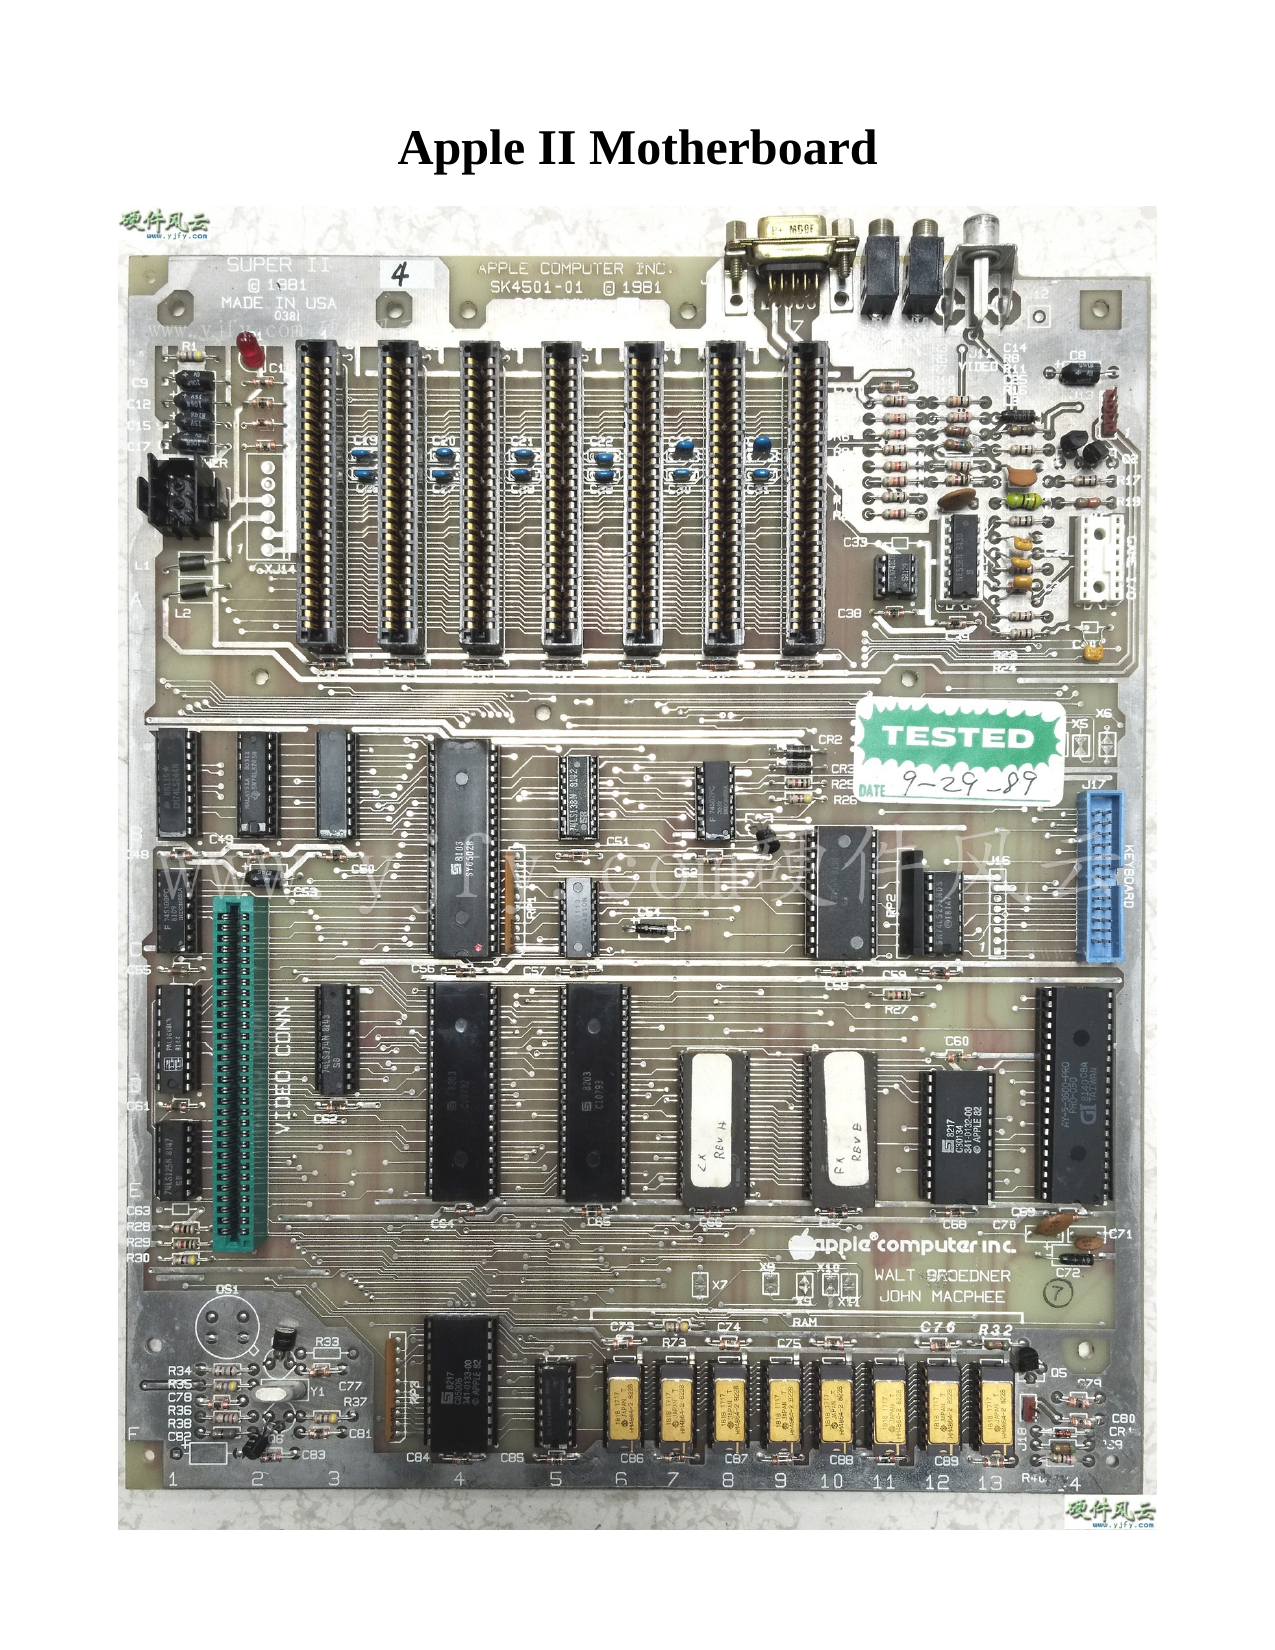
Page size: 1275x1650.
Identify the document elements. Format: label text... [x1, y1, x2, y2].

text Apple II Motherboard [118, 118, 1157, 176]
picture [118, 206, 1157, 1530]
